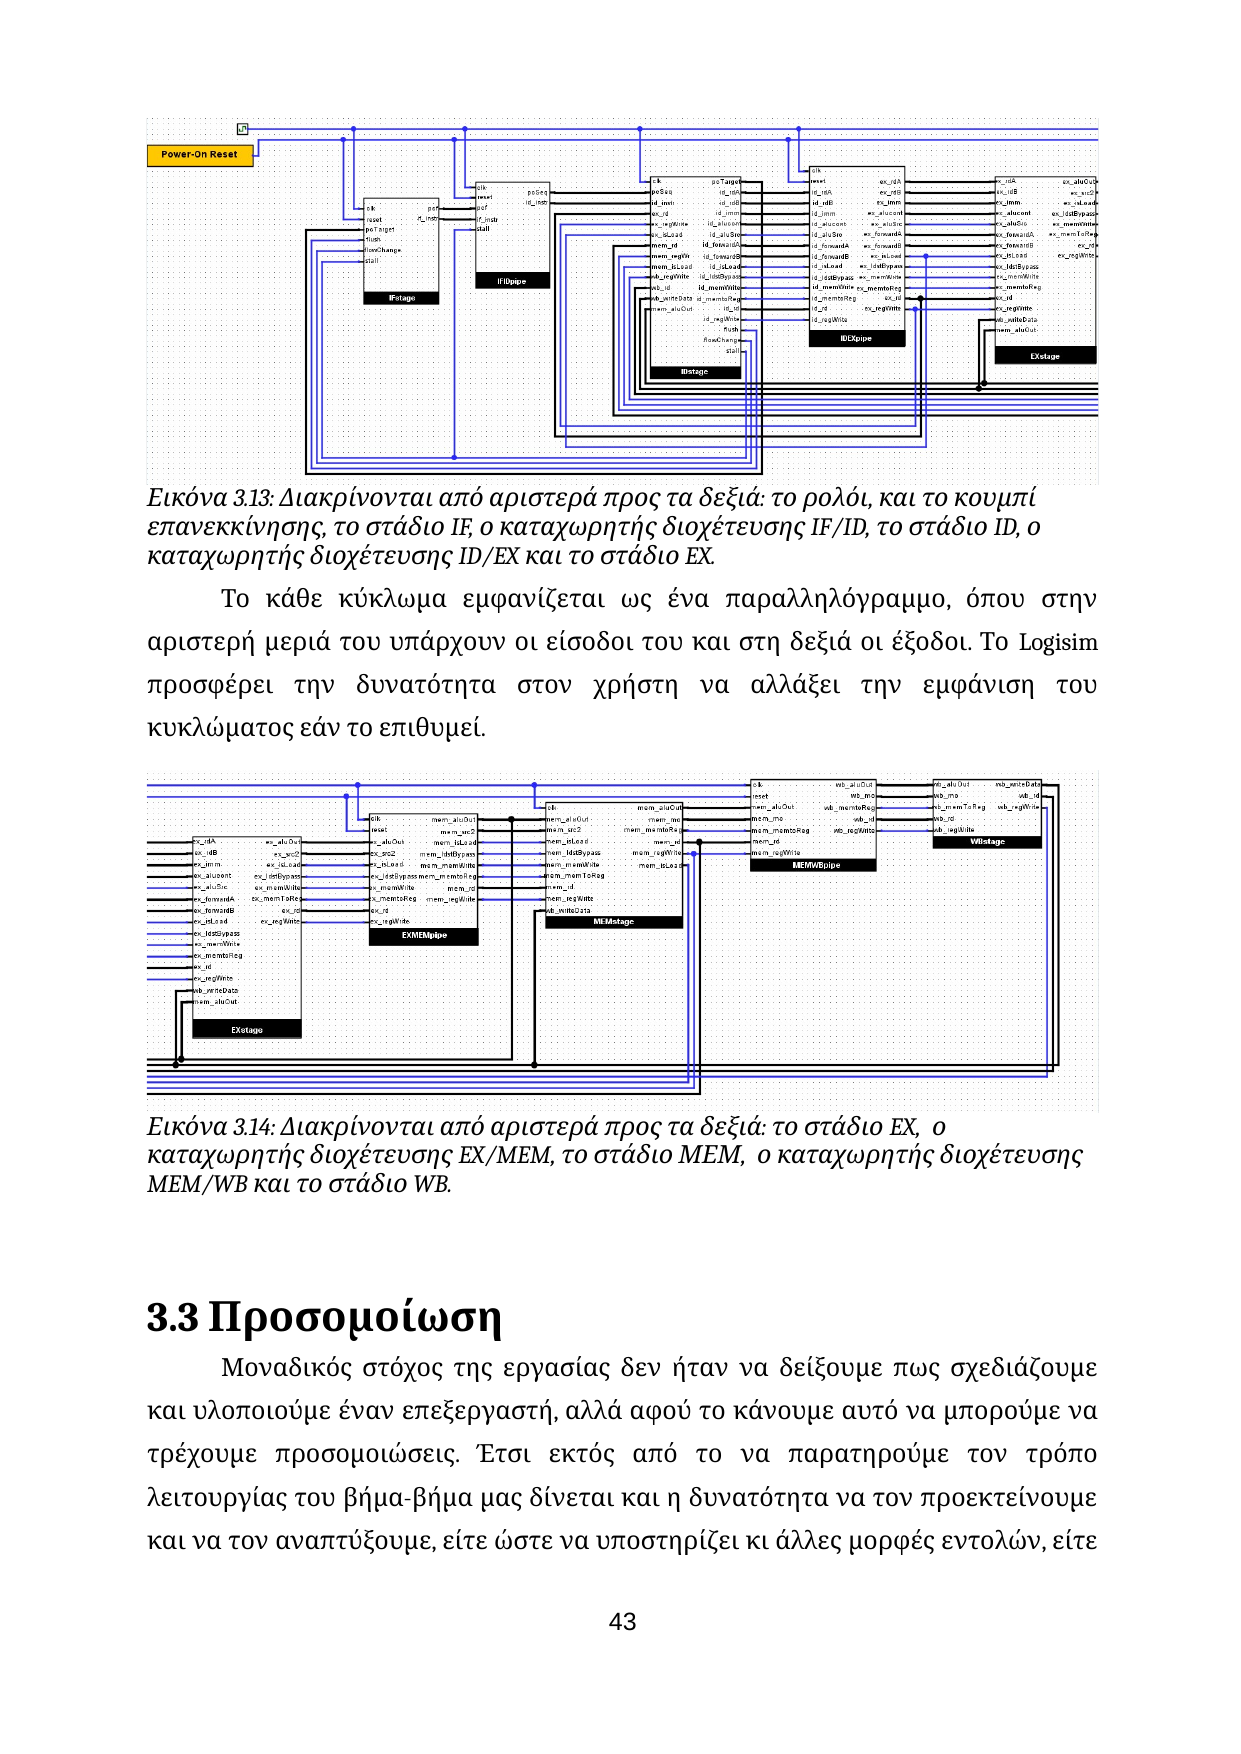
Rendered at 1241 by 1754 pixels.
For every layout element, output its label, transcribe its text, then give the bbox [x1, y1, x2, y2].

picture [146, 118, 1099, 485]
subtitle 3.3 Προσομοίωση [147, 1294, 1098, 1342]
text Το κάθε κύκλωμα εμφανίζεται ως ένα παραλληλόγραμμο, όπου στην αριστερή μεριά του υπάρχουν οι είσοδοι του και στη δεξιά οι έξοδοι. Το Logisim προσφέρει την δυνατότητα στον χρήστη να αλλάξει την εμφάνιση του κυκλώματος εάν το επιθυμεί. [147, 571, 1098, 743]
text Μοναδικός στόχος της εργασίας δεν ήταν να δείξουμε πως σχεδιάζουμε και υλοποιούμε έναν επεξεργαστή, αλλά αφού το κάνουμε αυτό να μπορούμε να τρέχουμε προσομοιώσεις. Έτσι εκτός από το να παρατηρούμε τον τρόπο λειτουργίας του βήμα-βήμα μας δίνεται και η δυνατότητα να τον προεκτείνουμε και να τον αναπτύξουμε, είτε ώστε να υποστηρίζει κι άλλες μορφές εντολών, είτε [147, 1354, 1098, 1555]
text Εικόνα 3.13: Διακρίνονται από αριστερά προς τα δεξιά: το ρολόι, και το κουμπί επανεκκίνησης, το στάδιο IF, ο καταχωρητής διοχέτευσης IF/ID, το στάδιο ID, ο καταχωρητής διοχέτευσης ID/EX και το στάδιο EX. [147, 485, 1098, 571]
picture [146, 770, 1099, 1113]
text Εικόνα 3.14: Διακρίνονται από αριστερά προς τα δεξιά: το στάδιο EX, ο καταχωρητής διοχέτευσης EX/MEM, το στάδιο ΜΕΜ, ο καταχωρητής διοχέτευσης MEM/WB και το στάδιο WB. [147, 1113, 1098, 1199]
